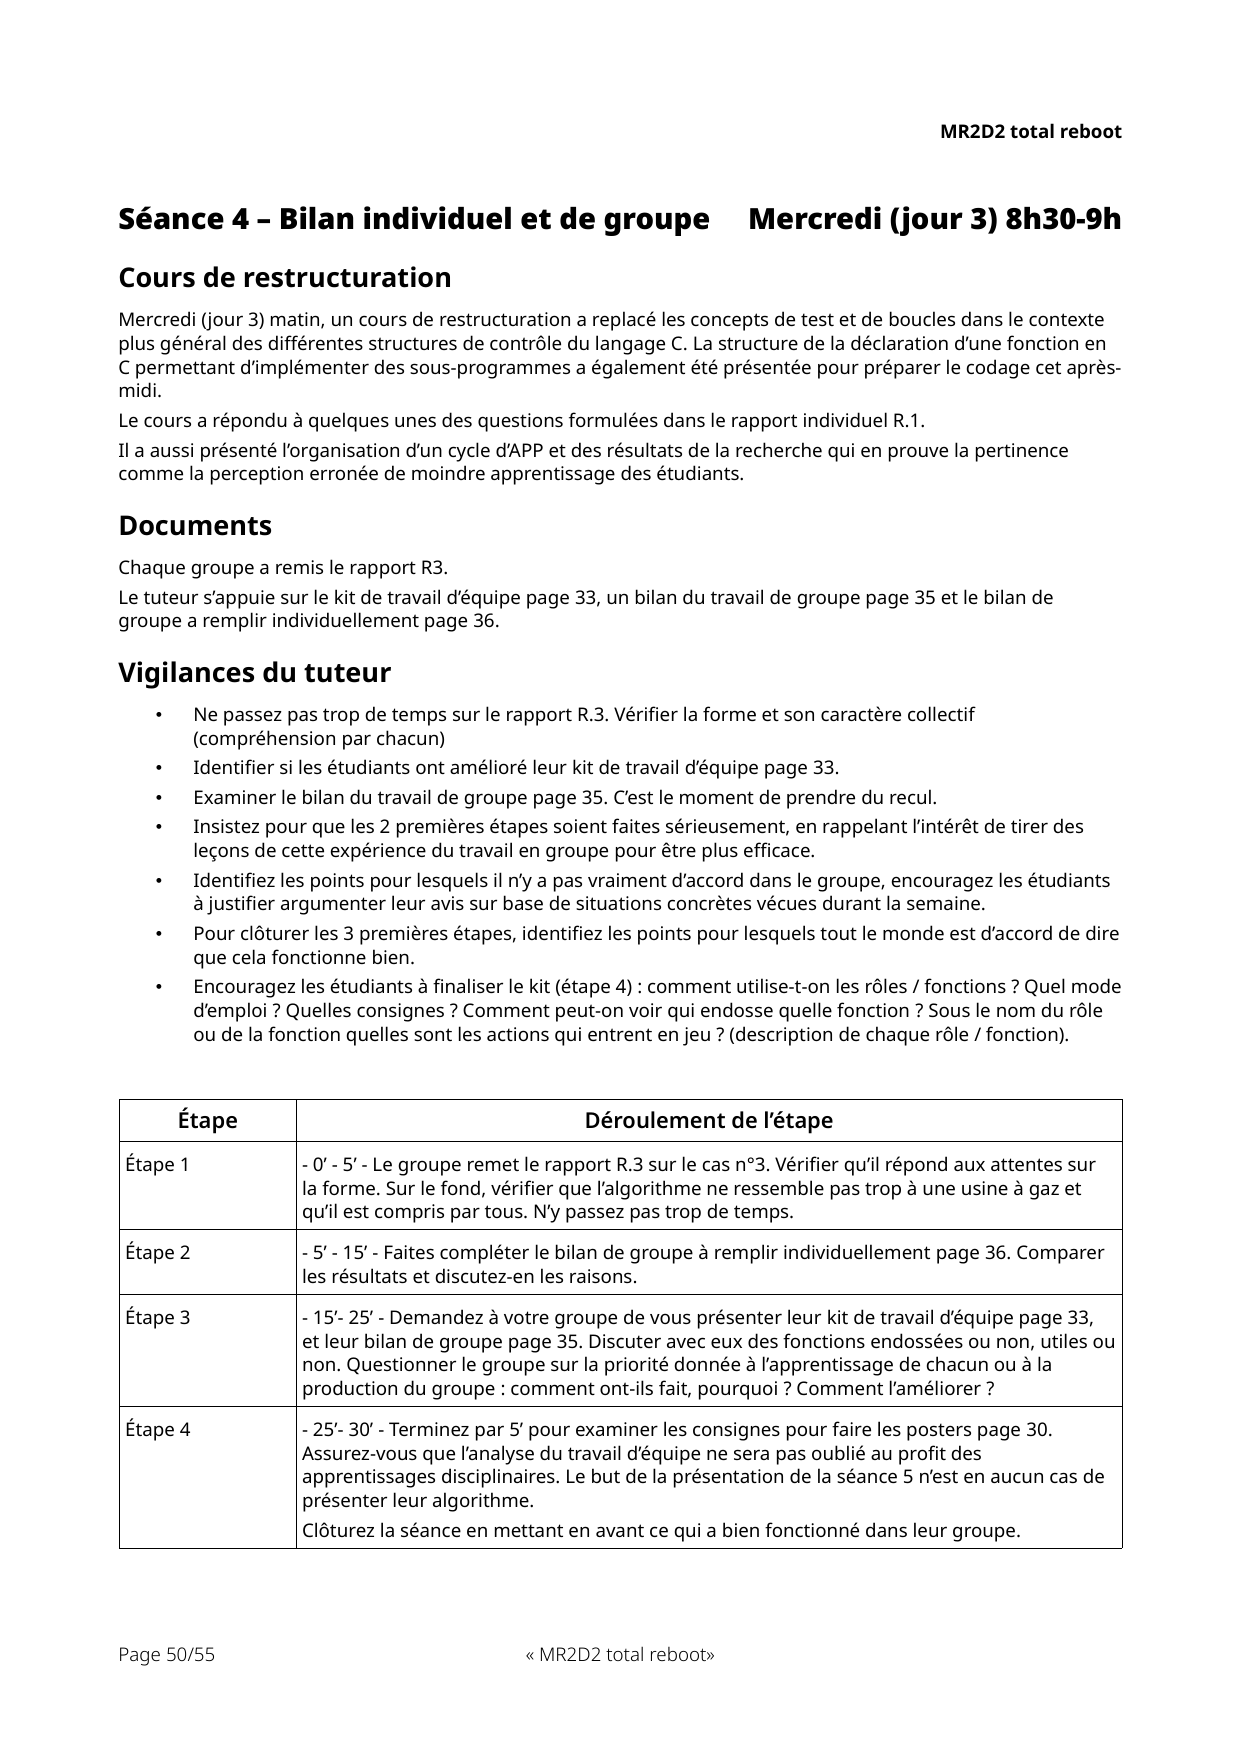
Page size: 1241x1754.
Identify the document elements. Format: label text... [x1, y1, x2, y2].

subtitle Documents [118, 506, 1122, 543]
table_cell - 25’- 30’ - Terminez par 5’ pour examiner les consignes pour faire les posters page 29. Assurez-vous que l’analyse du travail d’équipe ne sera pas oublié au profit des apprentissages disciplinaires. Le but de la présentation de la séance 5 n’est en aucun cas de présenter leur algorithme. Clôturez la séance en mettant en avant ce qui a bien fonctionné dans leur groupe. [297, 1407, 1122, 1548]
subtitle Séance 4 – Bilan individuel et de groupe Mercredi (jour 3) 8h30-9h [118, 198, 1122, 238]
list Identifier si les étudiants ont amélioré leur kit de travail d’équipe page 32. [156, 756, 1122, 779]
text Le cours a répondu à quelques unes des questions formulées dans le rapport individuel R.1. [118, 408, 1122, 432]
table_cell - 15’- 25’ - Demandez à votre groupe de vous présenter leur kit de travail d’équipe page 32, et leur bilan de groupe page 34. Discuter avec eux des fonctions endossées ou non, utiles ou non. Questionner le groupe sur la priorité donnée à l’apprentissage de chacun ou à la production du groupe : comment ont-ils fait, pourquoi ? Comment l’améliorer ? [297, 1295, 1122, 1406]
list Encouragez les étudiants à finaliser le kit (étape 4) : comment utilise-t-on les rôles / fonctions ? Quel mode d’emploi ? Quelles consignes ? Comment peut-on voir qui endosse quelle fonction ? Sous le nom du rôle ou de la fonction quelles sont les actions qui entrent en jeu ? (description de chaque rôle / fonction). [156, 975, 1122, 1046]
text Il a aussi présenté l’organisation d’un cycle d’APP et des résultats de la recherche qui en prouve la pertinence comme la perception erronée de moindre apprentissage des étudiants. [118, 438, 1122, 485]
list Insistez pour que les 2 premières étapes soient faites sérieusement, en rappelant l’intérêt de tirer des leçons de cette expérience du travail en groupe pour être plus efficace. [156, 815, 1122, 862]
table_cell - 0’ - 5’ - Le groupe remet le rapport R.3 sur le cas n°3. Vérifier qu’il répond aux attentes sur la forme. Sur le fond, vérifier que l’algorithme ne ressemble pas trop à une usine à gaz et qu’il est compris par tous. N’y passez pas trop de temps. [297, 1142, 1122, 1229]
table_header Étape [120, 1100, 296, 1141]
text Chaque groupe a remis le rapport R3. [118, 556, 1122, 579]
list Pour clôturer les 3 premières étapes, identifiez les points pour lesquels tout le monde est d’accord de dire que cela fonctionne bien. [156, 922, 1122, 969]
text Le tuteur s’appuie sur le kit de travail d’équipe page 32, un bilan du travail de groupe page 34 et le bilan de groupe a remplir individuellement page 35. [118, 585, 1122, 632]
table_header Déroulement de l’étape [297, 1100, 1122, 1141]
table_cell Étape 3 [120, 1295, 296, 1406]
table_cell Étape 2 [120, 1230, 296, 1294]
subtitle Vigilances du tuteur [118, 653, 1122, 690]
text Mercredi (jour 3) matin, un cours de restructuration a replacé les concepts de test et de boucles dans le contexte plus général des différentes structures de contrôle du langage C. La structure de la déclaration d’une fonction en C permettant d’implémenter des sous-programmes a également été présentée pour préparer le codage cet après-midi. [118, 308, 1122, 403]
list Identifiez les points pour lesquels il n’y a pas vraiment d’accord dans le groupe, encouragez les étudiants à justifier argumenter leur avis sur base de situations concrètes vécues durant la semaine. [156, 868, 1122, 916]
list Examiner le bilan du travail de groupe page 34. C’est le moment de prendre du recul. [156, 786, 1122, 809]
table_cell Étape 1 [120, 1142, 296, 1229]
table_cell - 5’ - 15’ - Faites compléter le bilan de groupe à remplir individuellement page 35. Comparer les résultats et discutez-en les raisons. [297, 1230, 1122, 1294]
list Ne passez pas trop de temps sur le rapport R.3. Vérifier la forme et son caractère collectif (compréhension par chacun) [156, 703, 1122, 750]
subtitle Cours de restructuration [118, 259, 1122, 296]
table_cell Étape 4 [120, 1407, 296, 1548]
